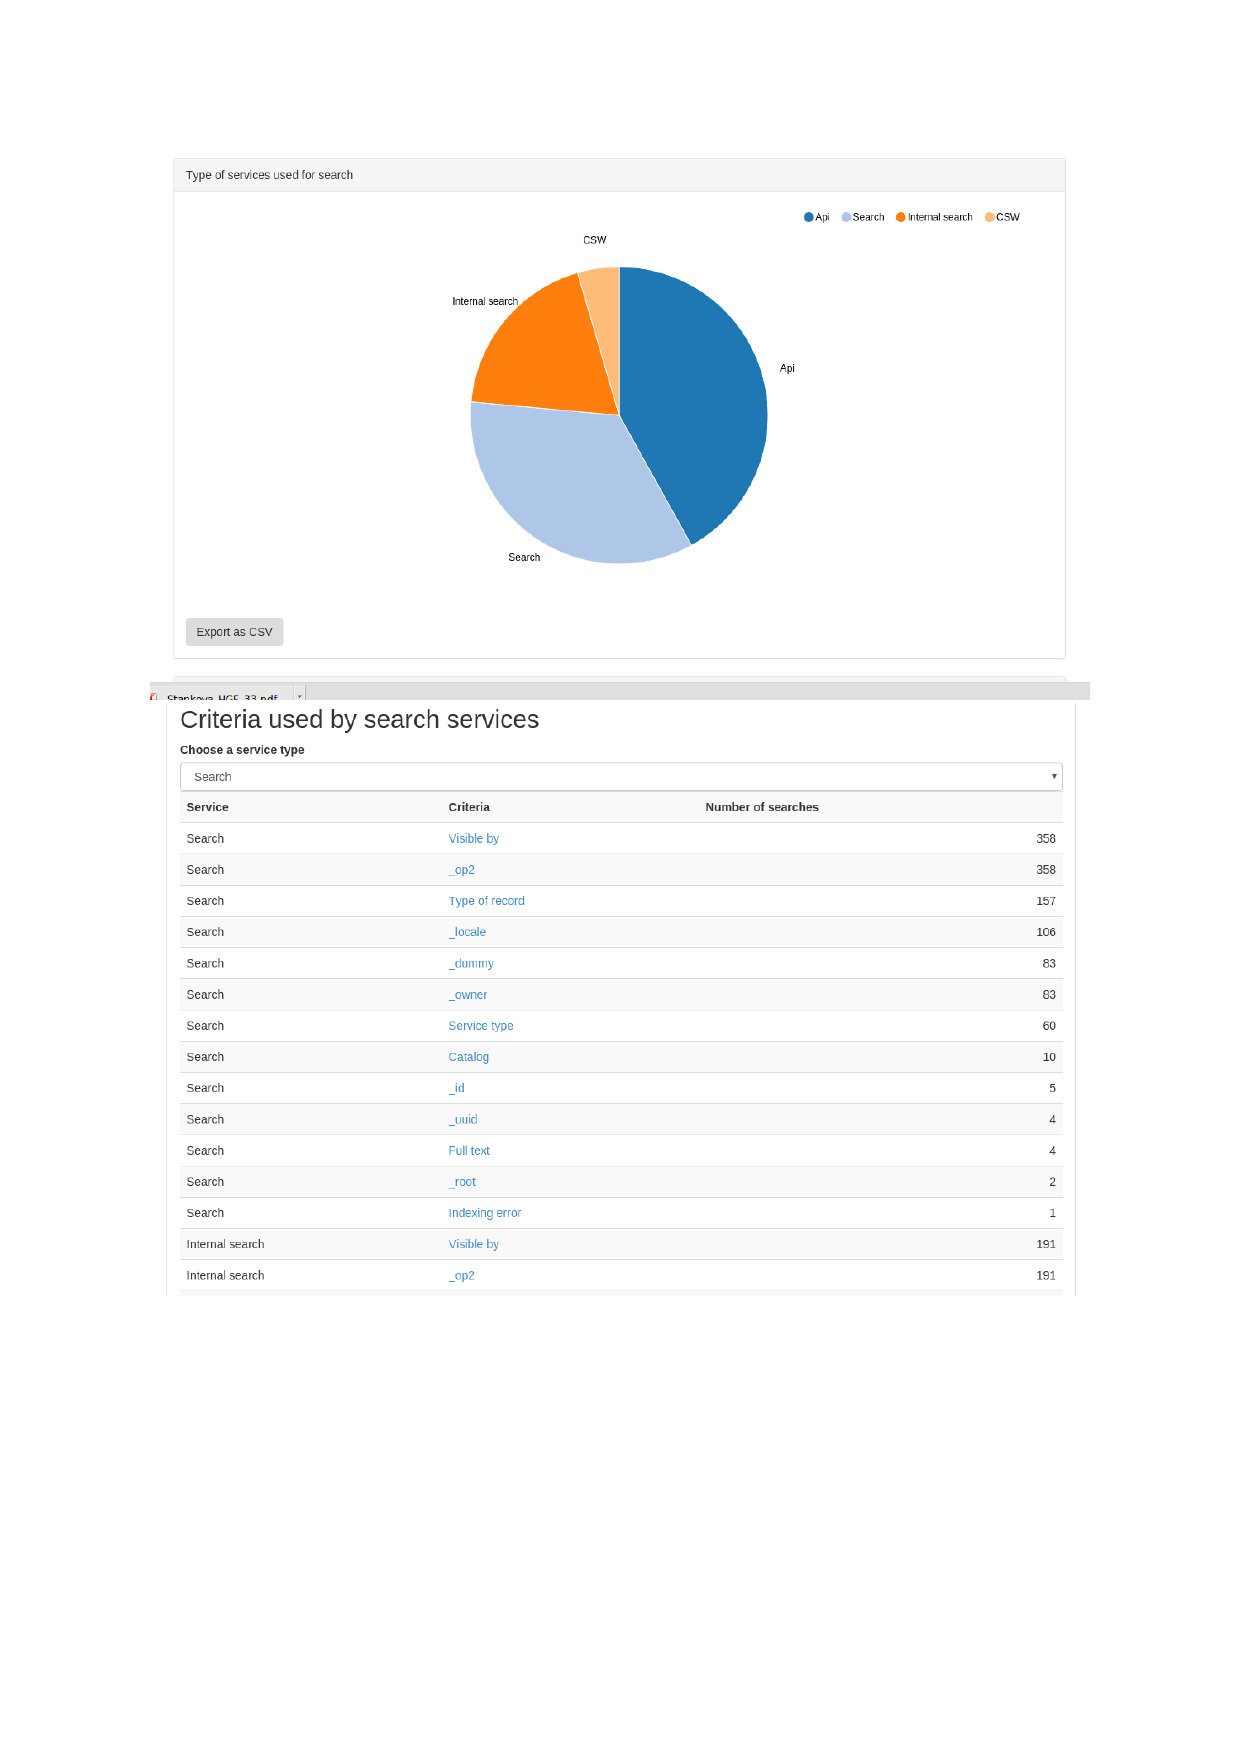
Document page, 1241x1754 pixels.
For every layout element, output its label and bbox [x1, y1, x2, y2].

picture [150, 150, 1091, 700]
picture [150, 703, 1091, 1296]
